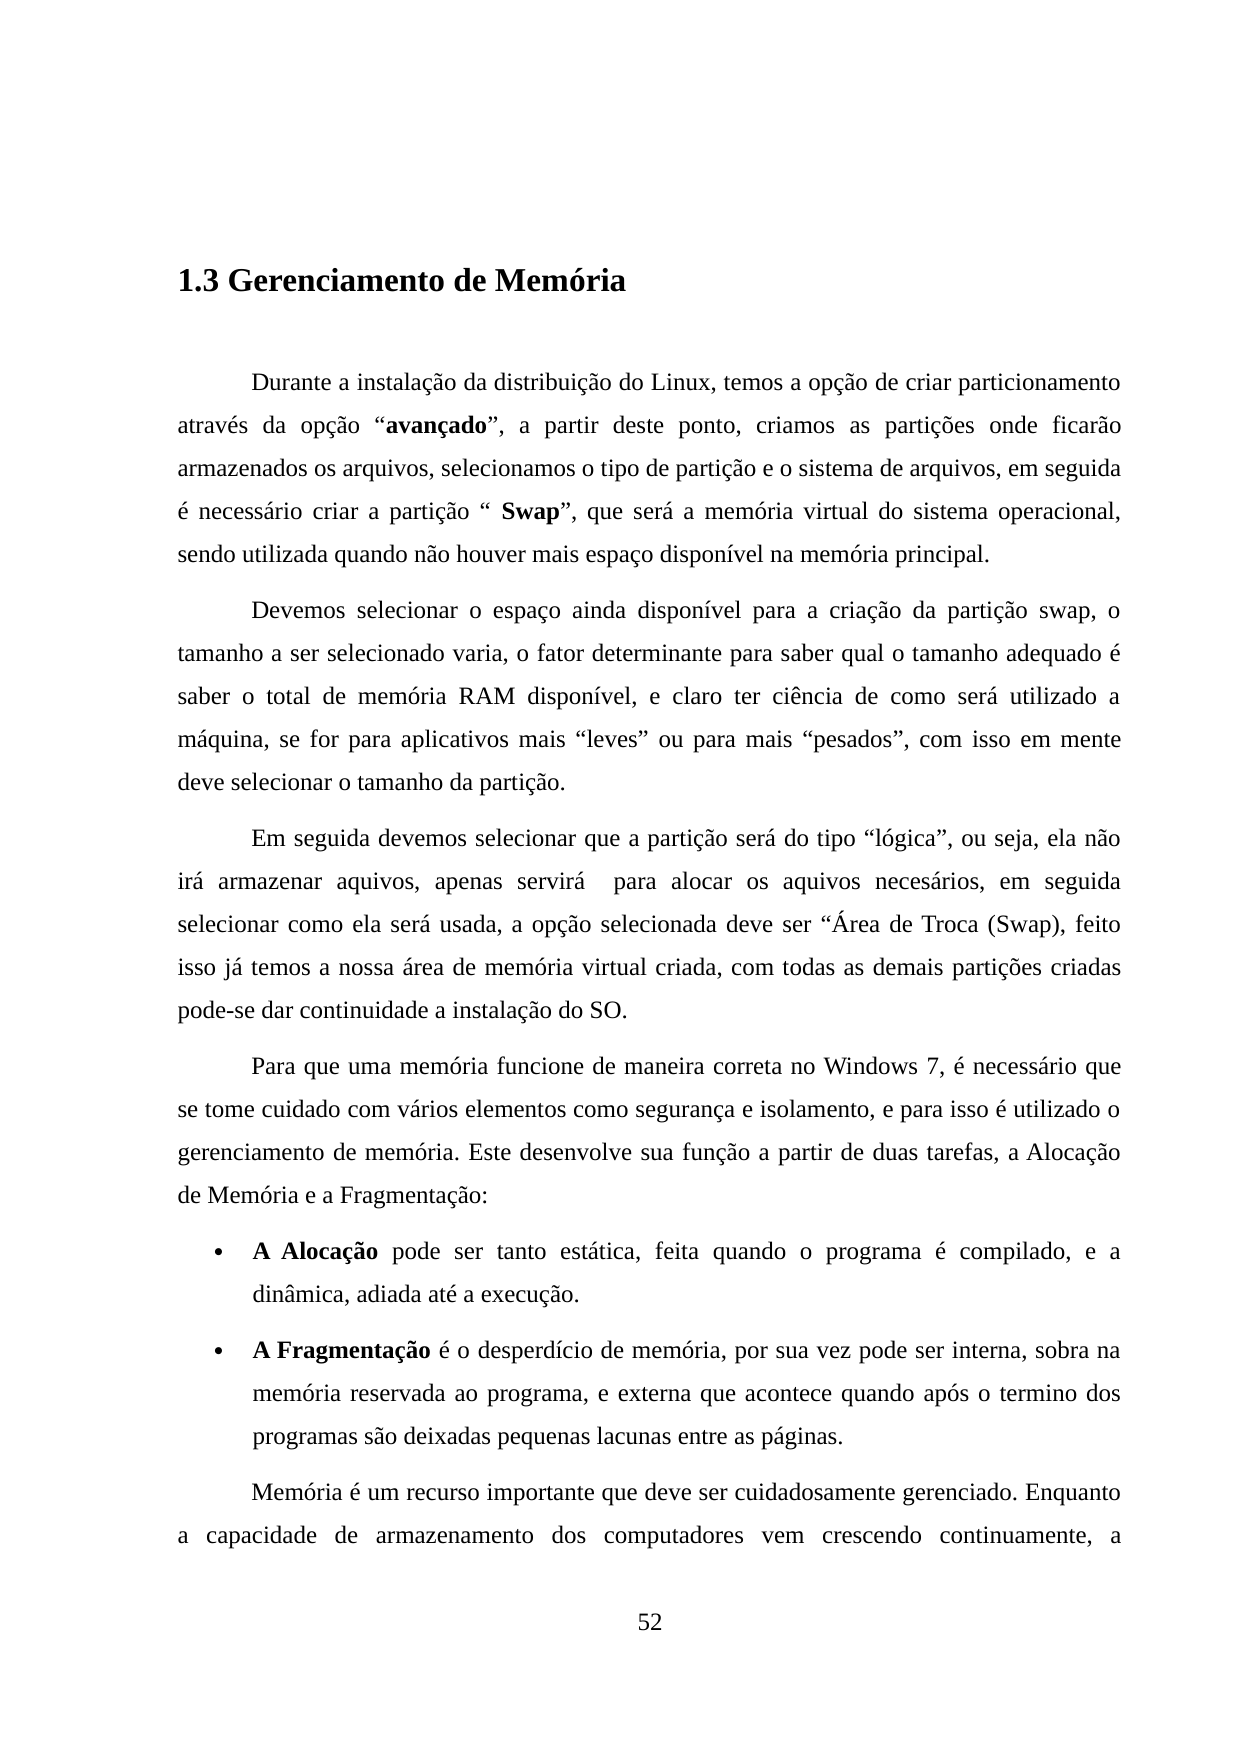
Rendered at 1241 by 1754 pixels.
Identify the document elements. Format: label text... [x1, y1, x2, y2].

text Devemos selecionar o espaço ainda disponível para a criação da partição swap, o tamanho a ser selecionado varia, o fator determinante para saber qual o tamanho adequado é saber o total de memória RAM disponível, e claro ter ciência de como será utilizado a máquina, se for para aplicativos mais “leves” ou para mais “pesados”, com isso em mente deve selecionar o tamanho da partição. [177, 595, 1122, 796]
text Para que uma memória funcione de maneira correta no Windows 7, é necessário que se tome cuidado com vários elementos como segurança e isolamento, e para isso é utilizado o gerenciamento de memória. Este desenvolve sua função a partir de duas tarefas, a Alocação de Memória e a Fragmentação: [177, 1051, 1122, 1209]
text Em seguida devemos selecionar que a partição será do tipo “lógica”, ou seja, ela não irá armazenar aquivos, apenas servirá para alocar os aquivos necesários, em seguida selecionar como ela será usada, a opção selecionada deve ser “Área de Troca (Swap), feito isso já temos a nossa área de memória virtual criada, com todas as demais partições criadas pode-se dar continuidade a instalação do SO. [177, 823, 1122, 1024]
list A Fragmentação é o desperdício de memória, por sua vez pode ser interna, sobra na memória reservada ao programa, e externa que acontece quando após o termino dos programas são deixadas pequenas lacunas entre as páginas. [215, 1335, 1122, 1450]
subtitle 1.3 Gerenciamento de Memória [177, 260, 1122, 299]
text Durante a instalação da distribuição do Linux, temos a opção de criar particionamento através da opção “avançado”, a partir deste ponto, criamos as partições onde ficarão armazenados os arquivos, selecionamos o tipo de partição e o sistema de arquivos, em seguida é necessário criar a partição “ Swap”, que será a memória virtual do sistema operacional, sendo utilizada quando não houver mais espaço disponível na memória principal. [177, 367, 1122, 568]
list A Alocação pode ser tanto estática, feita quando o programa é compilado, e a dinâmica, adiada até a execução. [215, 1236, 1122, 1308]
text Memória é um recurso importante que deve ser cuidadosamente gerenciado. Enquanto a capacidade de armazenamento dos computadores vem crescendo continuamente, a [177, 1477, 1122, 1549]
